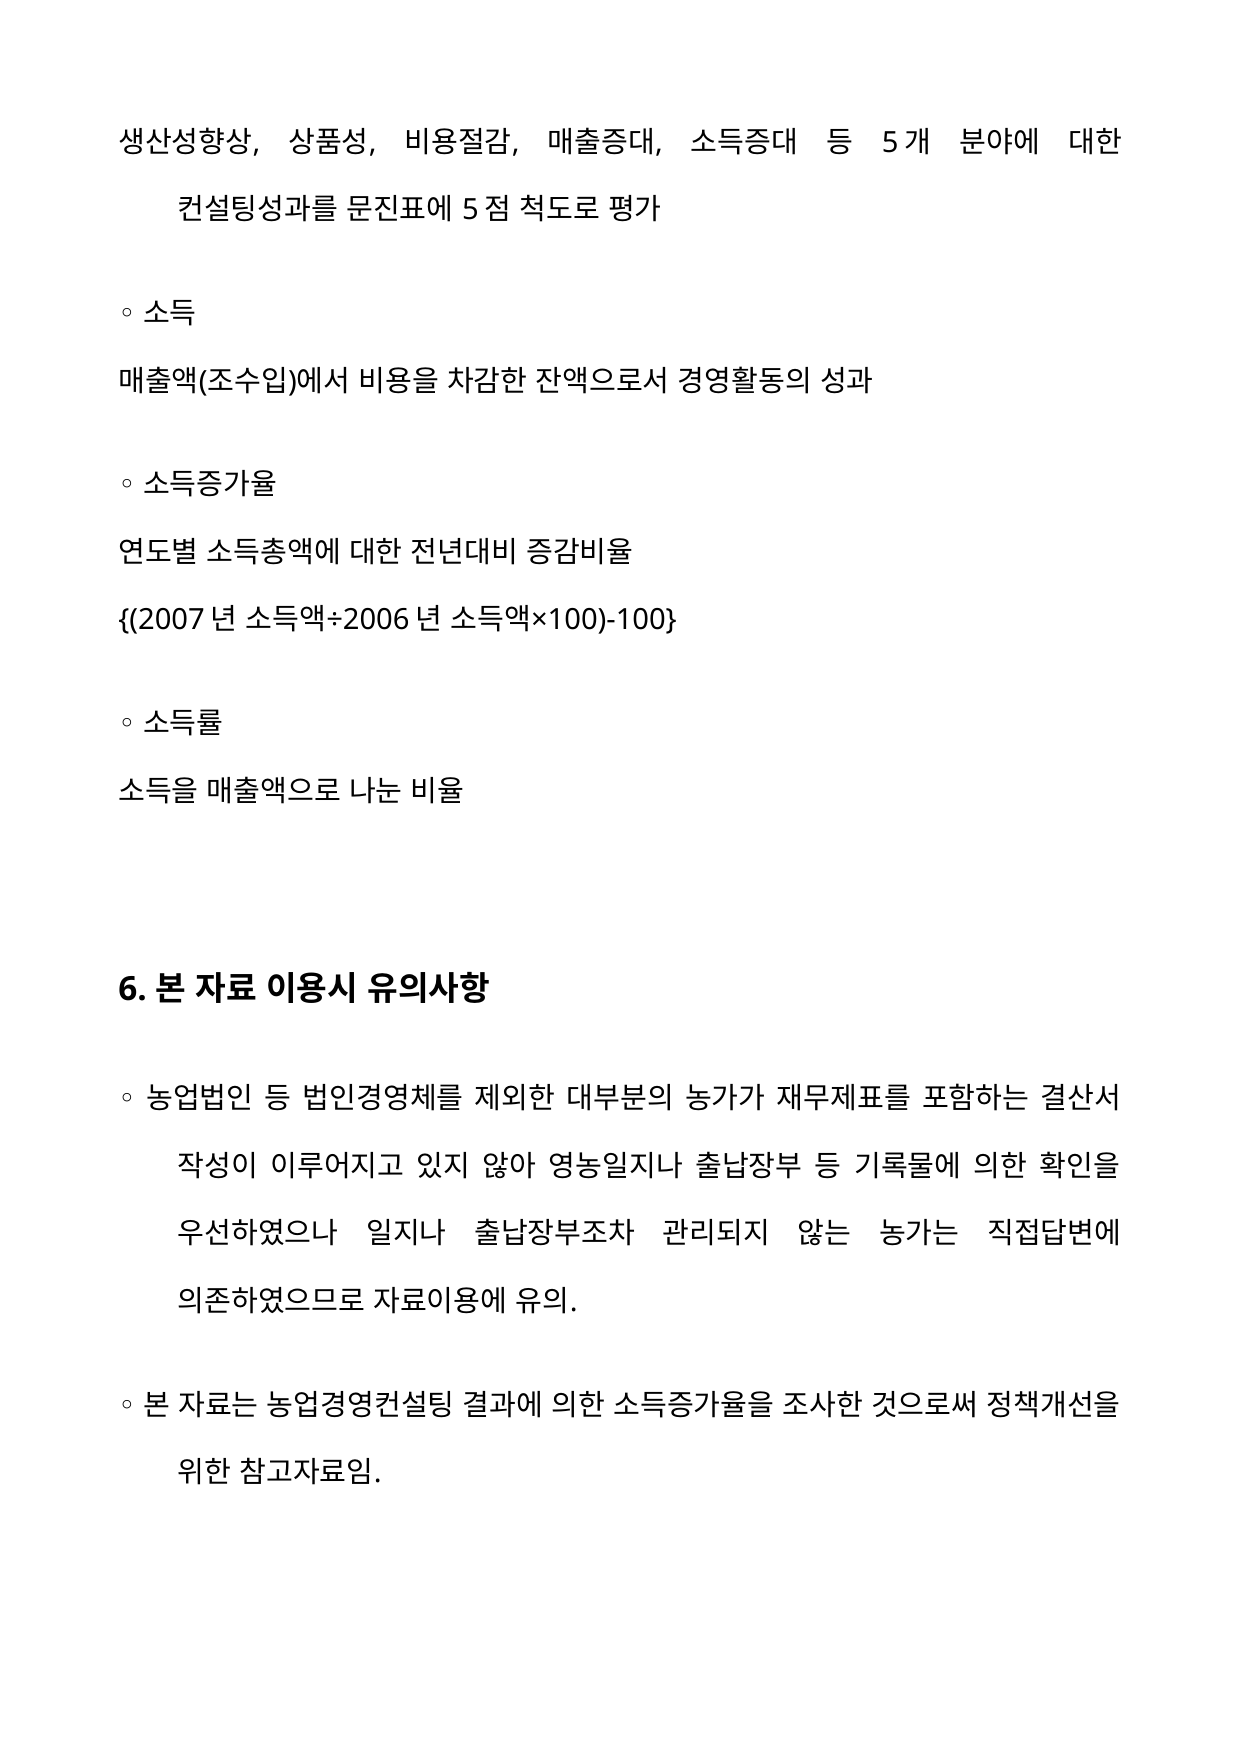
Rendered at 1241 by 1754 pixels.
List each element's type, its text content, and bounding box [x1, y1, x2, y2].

text ◦ 본 자료는 농업경영컨설팅 결과에 의한 소득증가율을 조사한 것으로써 정책개선을 위한 참고자료임. [118, 1381, 1122, 1491]
text 매출액(조수입)에서 비용을 차감한 잔액으로서 경영활동의 성과 [118, 357, 1122, 399]
text ◦ 소득증가율 [118, 461, 1122, 503]
text 6. 본 자료 이용시 유의사항 [118, 962, 1122, 1010]
text ◦ 소득 [118, 289, 1122, 332]
text ◦ 소득률 [118, 699, 1122, 742]
text 연도별 소득총액에 대한 전년대비 증감비율 [118, 528, 1122, 571]
text {(2007년 소득액÷2006년 소득액×100)-100} [118, 596, 1122, 638]
text 소득을 매출액으로 나눈 비율 [118, 767, 1122, 809]
text ◦ 농업법인 등 법인경영체를 제외한 대부분의 농가가 재무제표를 포함하는 결산서 작성이 이루어지고 있지 않아 영농일지나 출납장부 등 기록물에 의한 확인을 우선하였으나 일지나 출납장부조차 관리되지 않는 농가는 직접답변에 의존하였으므로 자료이용에 유의. [118, 1075, 1122, 1320]
text 생산성향상, 상품성, 비용절감, 매출증대, 소득증대 등 5개 분야에 대한 컨설팅성과를 문진표에 5점 척도로 평가 [118, 118, 1122, 228]
